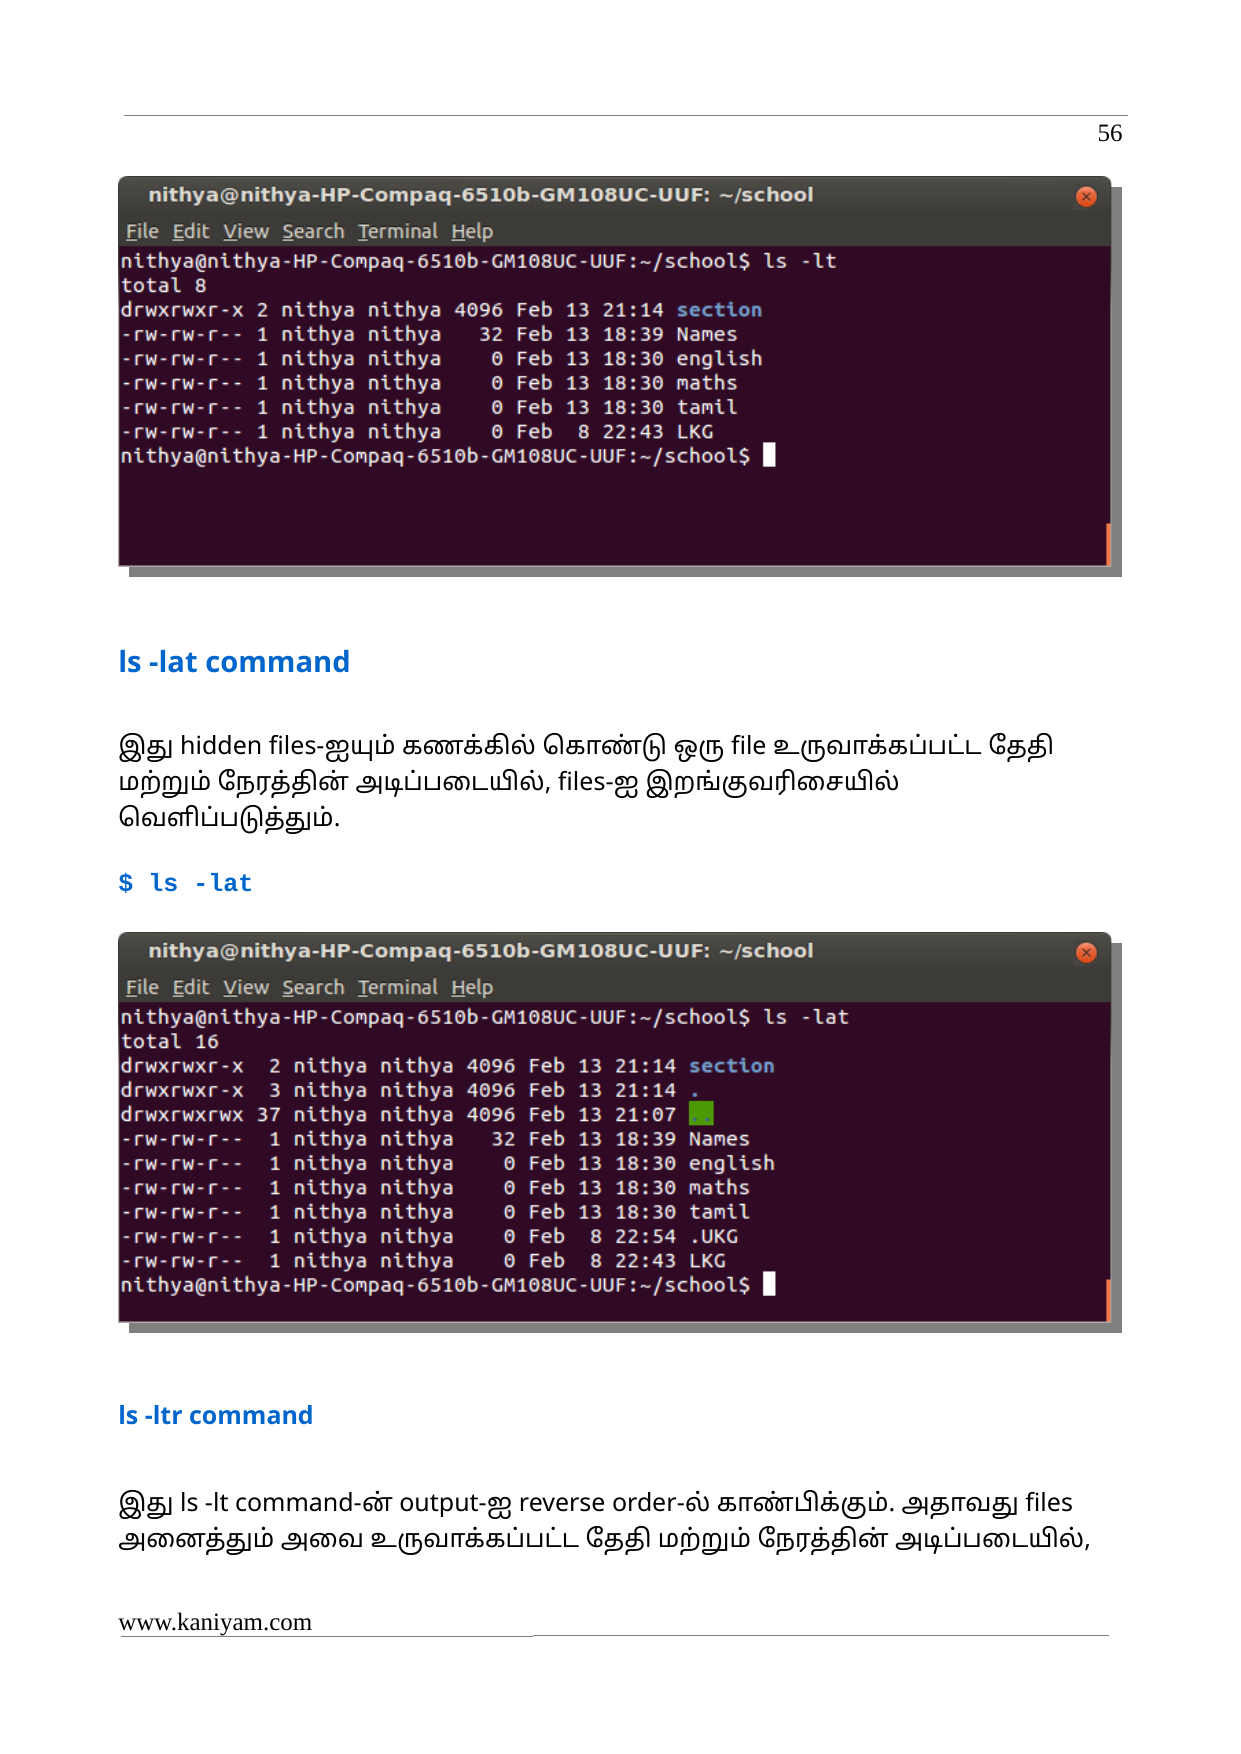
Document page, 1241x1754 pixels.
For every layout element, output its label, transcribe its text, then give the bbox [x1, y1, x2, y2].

text இது hidden files-ஐயும் கணக்கில் கொண்டு ஒரு file உருவாக்கப்பட்ட தேதி மற்றும் நேரத்தின் அடிப்படையில், files-ஐ இறங்குவரிசையில் வெளிப்படுத்தும். [118, 728, 1122, 836]
picture [118, 932, 1112, 1323]
text இது ls -lt command-ன் output-ஐ reverse order-ல் காண்பிக்கும். அதாவது files அனைத்தும் அவை உருவாக்கப்பட்ட தேதி மற்றும் நேரத்தின் அடிப்படையில், [118, 1484, 1122, 1556]
subtitle ls -ltr command [118, 1398, 1122, 1432]
text $ ls -lat [118, 870, 1122, 898]
subtitle ls -lat command [118, 642, 1122, 681]
picture [118, 176, 1112, 567]
